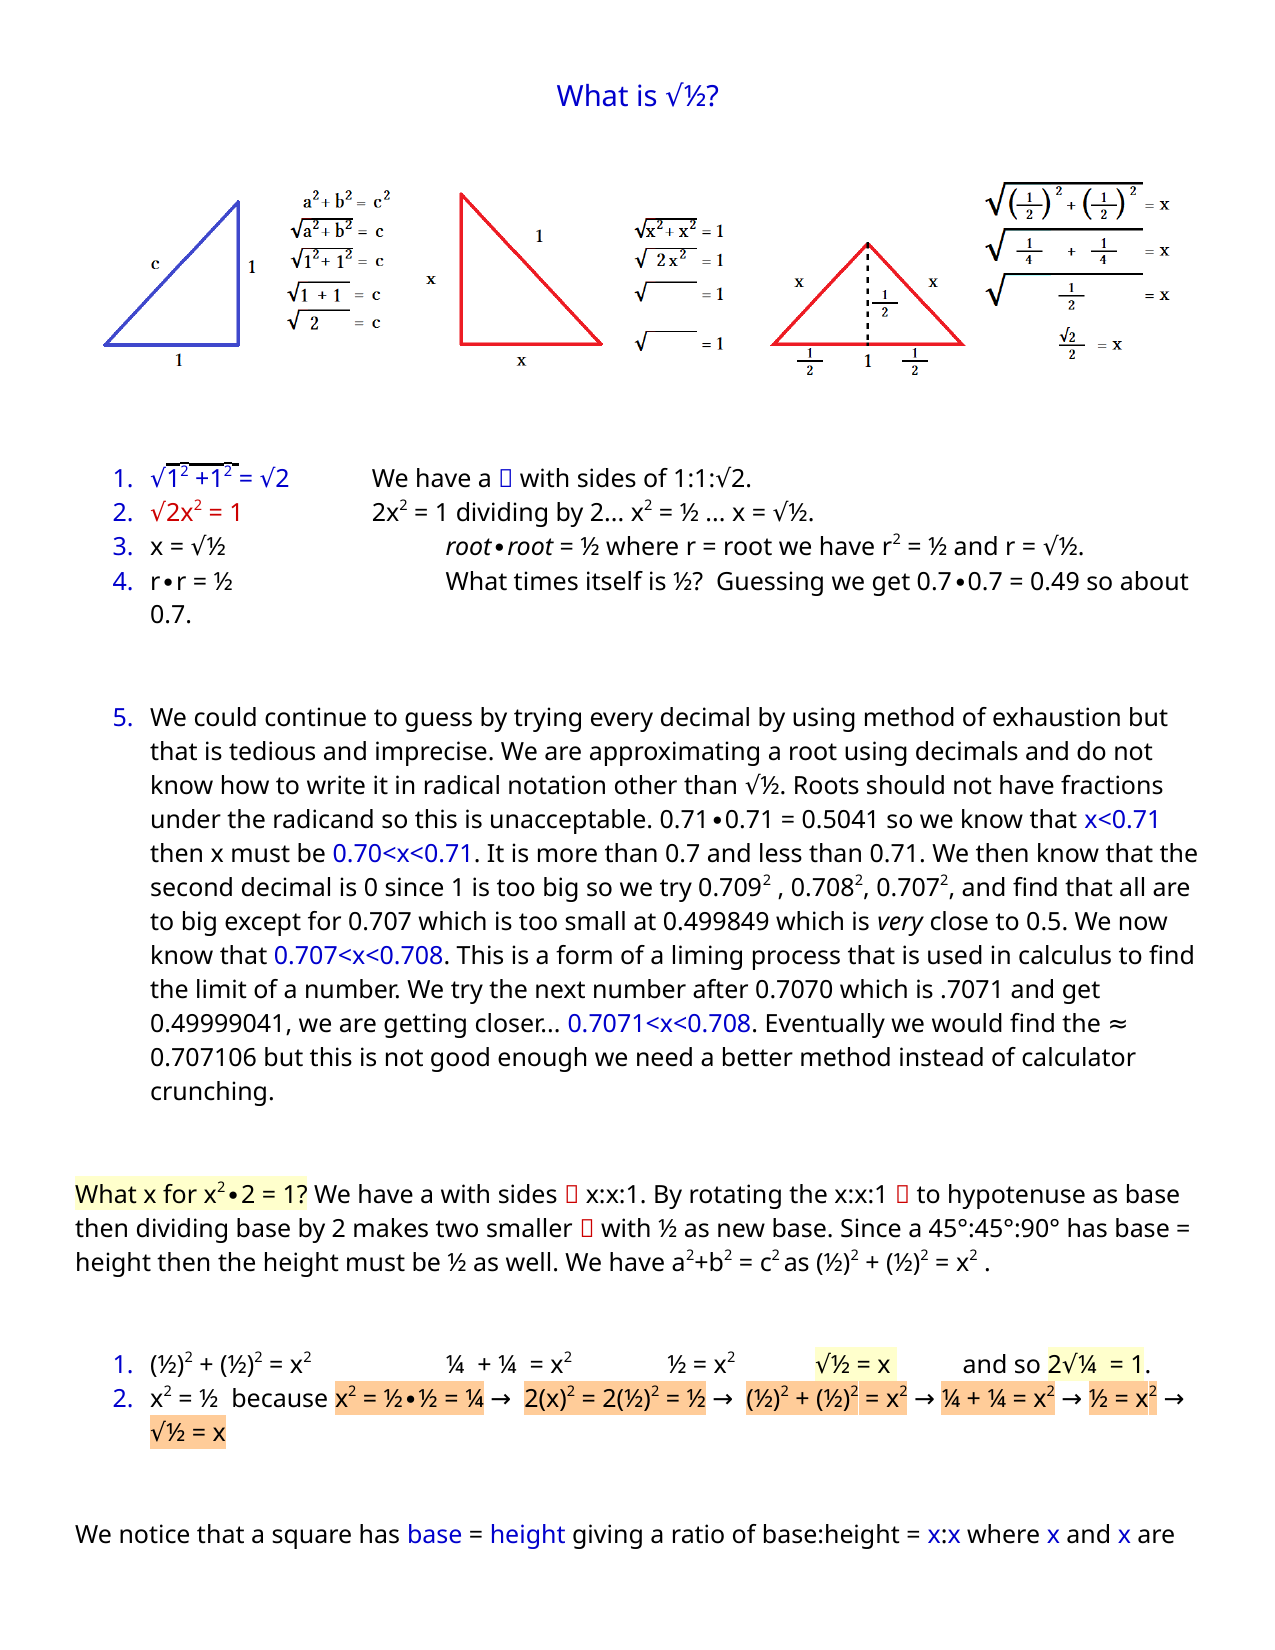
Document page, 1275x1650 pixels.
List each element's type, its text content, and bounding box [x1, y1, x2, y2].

list x2 = ½ because x2 = ½∙½ = ¼ → 2(x)2 = 2(½)2 = ½ → (½)2 + (½)2 = x2 → ¼ + ¼ = x2 → ½ = x2 → √½ = x [112, 1381, 1200, 1449]
list √2x2 = 1 2x2 = 1 dividing by 2... x2 = ½ ... x = √½. [112, 495, 1200, 529]
text We notice that a square has base = height giving a ratio of base:height = x:x where x and x are [75, 1517, 1200, 1551]
picture [103, 182, 1172, 393]
text What is √½? [75, 75, 1200, 115]
list We could continue to guess by trying every decimal by using method of exhaustion but that is tedious and imprecise. We are approximating a root using decimals and do not know how to write it in radical notation other than √½. Roots should not have fractions under the radicand so this is unacceptable. 0.71∙0.71 = 0.5041 so we know that x<0.71 then x must be 0.70<x<0.71. It is more than 0.7 and less than 0.71. We then know that the second decimal is 0 since 1 is too big so we try 0.7092 , 0.7082, 0.7072, and find that all are to big except for 0.707 which is too small at 0.499849 which is very close to 0.5. We now know that 0.707<x<0.708. This is a form of a liming process that is used in calculus to find the limit of a number. We try the next number after 0.7070 which is .7071 and get 0.49999041, we are getting closer... 0.7071<x<0.708. Eventually we would find the ≈ 0.707106 but this is not good enough we need a better method instead of calculator crunching. [112, 699, 1200, 1108]
list (½)2 + (½)2 = x2 ¼ + ¼ = x2 ½ = x2 √½ = x and so 2√¼ = 1. [112, 1347, 1200, 1381]
list √12 +12 = √2 We have a  with sides of 1:1:√2. [112, 461, 1200, 495]
list r∙r = ½ What times itself is ½? Guessing we get 0.7∙0.7 = 0.49 so about 0.7. [112, 563, 1200, 631]
list x = √½ root∙root = ½ where r = root we have r2 = ½ and r = √½. [112, 529, 1200, 563]
text What x for x2∙2 = 1? We have a with sides  x:x:1. By rotating the x:x:1  to hypotenuse as base then dividing base by 2 makes two smaller  with ½ as new base. Since a 45°:45°:90° has base = height then the height must be ½ as well. We have a2+b2 = c2 as (½)2 + (½)2 = x2 . [75, 1176, 1200, 1278]
